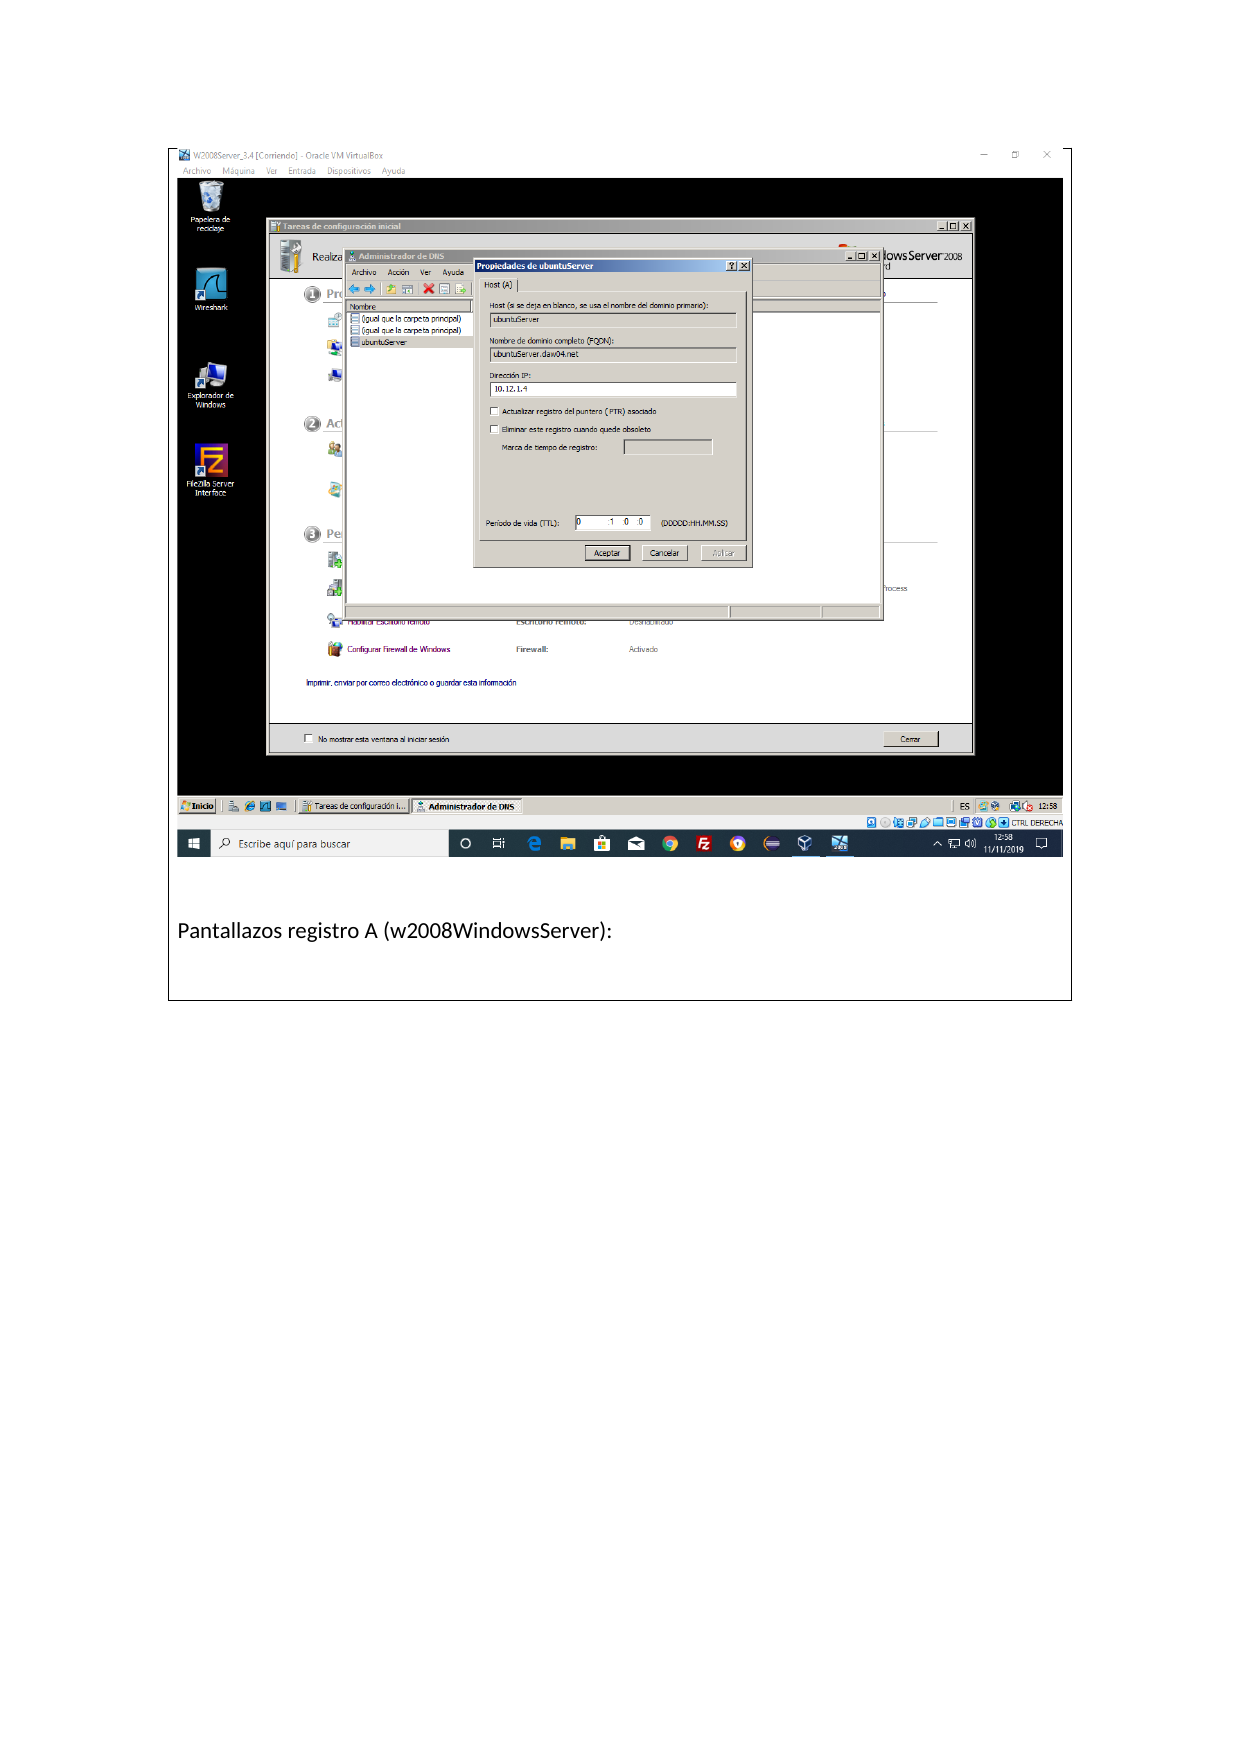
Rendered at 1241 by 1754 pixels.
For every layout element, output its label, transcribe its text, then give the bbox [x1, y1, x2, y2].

text Pantallazos registro A (w2008WindowsServer): [169, 913, 1071, 944]
picture [177, 147, 1063, 857]
